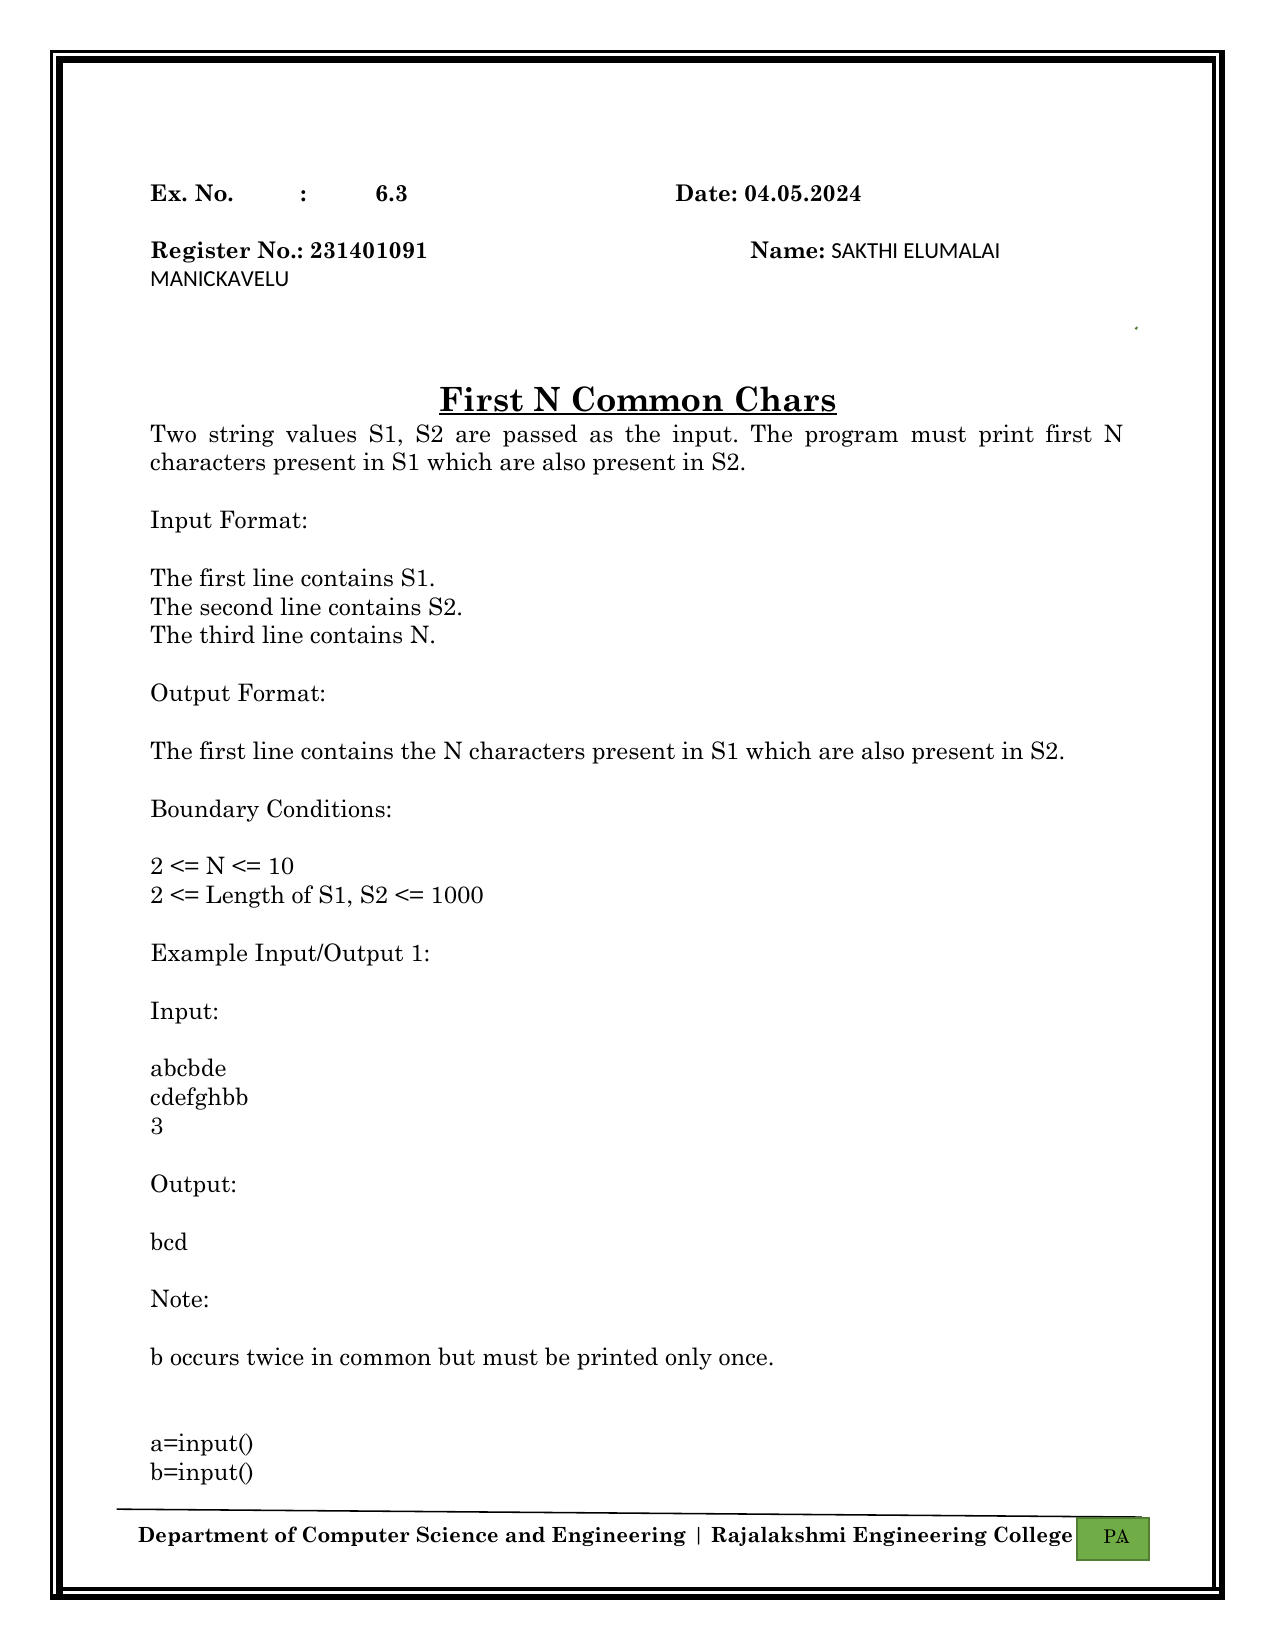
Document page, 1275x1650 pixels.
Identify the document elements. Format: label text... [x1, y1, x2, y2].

text Register No.: 231401091 Name: SAKTHI ELUMALAI MANICKAVELU [150, 236, 1125, 292]
text 2 <= N <= 10 [150, 851, 1125, 880]
text The first line contains S1. [150, 563, 1125, 591]
text Output Format: [150, 678, 1125, 707]
text 2 <= Length of S1, S2 <= 1000 [150, 880, 1125, 909]
text First N Common Chars [150, 378, 1125, 418]
text The second line contains S2. [150, 591, 1125, 620]
text Note: [150, 1284, 1125, 1313]
text abcbde [150, 1053, 1125, 1082]
text The first line contains the N characters present in S1 which are also present in S2. [150, 736, 1125, 764]
text Two string values S1, S2 are passed as the input. The program must print first N characters present in S1 which are also present in S2. [150, 418, 1125, 476]
text b occurs twice in common but must be printed only once. [150, 1342, 1125, 1371]
text Input: [150, 995, 1125, 1024]
text Example Input/Output 1: [150, 938, 1125, 967]
text Output: [150, 1168, 1125, 1197]
text Ex. No. : 6.3 Date: 04.05.2024 [150, 179, 1125, 207]
text cdefghbb [150, 1082, 1125, 1111]
text bcd [150, 1226, 1125, 1255]
text Input Format: [150, 505, 1125, 534]
text 3 [150, 1111, 1125, 1140]
text The third line contains N. [150, 620, 1125, 649]
text b=input() [150, 1457, 1125, 1486]
text Boundary Conditions: [150, 793, 1125, 822]
text a=input() [150, 1428, 1125, 1457]
